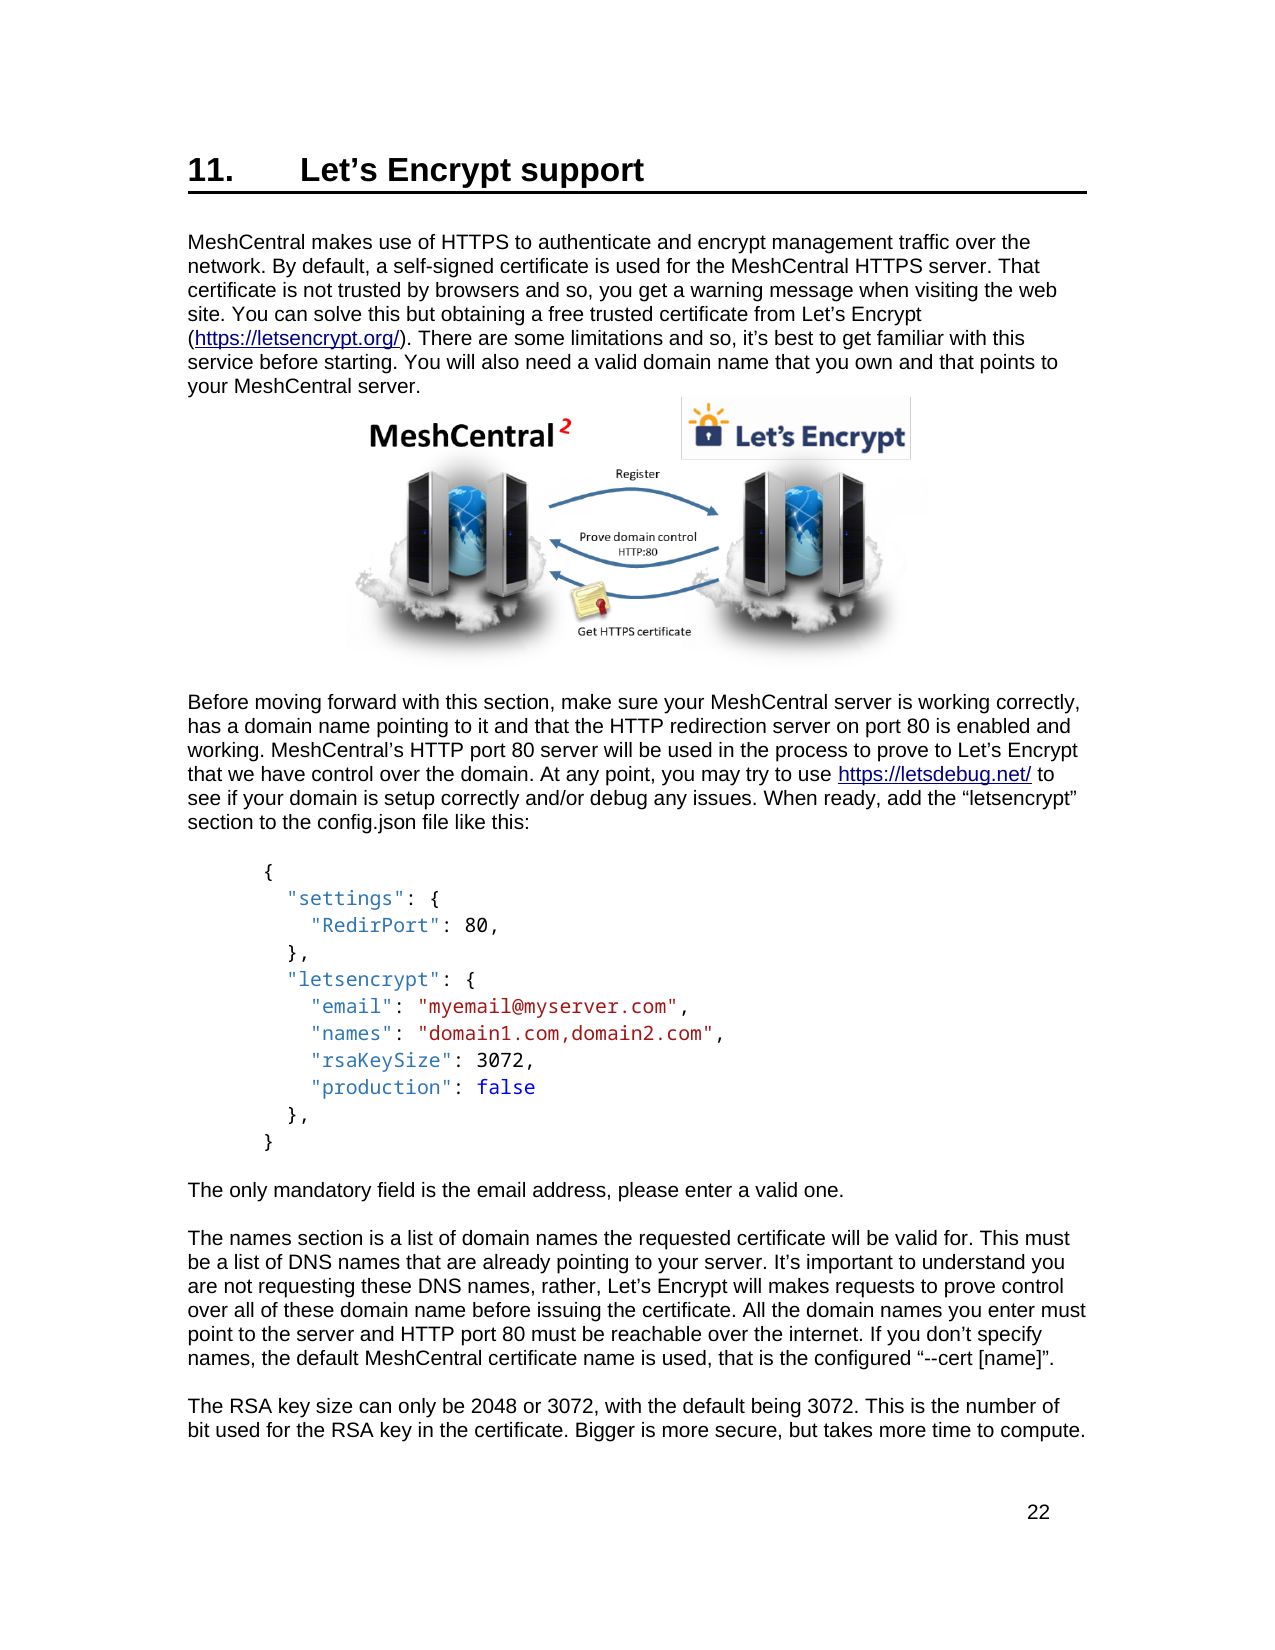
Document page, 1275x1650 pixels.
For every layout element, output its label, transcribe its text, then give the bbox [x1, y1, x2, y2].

text "production": false [262, 1073, 1087, 1100]
text { [262, 857, 1087, 884]
text }, [262, 938, 1087, 965]
text "settings": { [262, 884, 1087, 911]
text } [262, 1127, 1087, 1154]
text The only mandatory field is the email address, please enter a valid one. [187, 1178, 1087, 1202]
text Before moving forward with this section, make sure your MeshCentral server is working correctly, has a domain name pointing to it and that the HTTP redirection server on port 80 is enabled and working. MeshCentral’s HTTP port 80 server will be used in the process to prove to Let’s Encrypt that we have control over the domain. At any point, you may try to use https://letsdebug.net/ to see if your domain is setup correctly and/or debug any issues. When ready, add the “letsencrypt” section to the config.json file like this: [187, 690, 1087, 833]
text }, [262, 1100, 1087, 1127]
subtitle Let’s Encrypt support [187, 150, 1087, 194]
text "letsencrypt": { [262, 965, 1087, 992]
text "rsaKeySize": 3072, [262, 1046, 1087, 1073]
text "names": "domain1.com,domain2.com", [262, 1019, 1087, 1046]
text "email": "myemail@myserver.com", [262, 992, 1087, 1019]
text The RSA key size can only be 2048 or 3072, with the default being 3072. This is the number of bit used for the RSA key in the certificate. Bigger is more secure, but takes more time to compute. [187, 1394, 1087, 1442]
text "RedirPort": 80, [262, 911, 1087, 938]
text MeshCentral makes use of HTTPS to authenticate and encrypt management traffic over the network. By default, a self-signed certificate is used for the MeshCentral HTTPS server. That certificate is not trusted by browsers and so, you get a warning message when visiting the web site. You can solve this but obtaining a free trusted certificate from Let’s Encrypt (https://letsencrypt.org/). There are some limitations and so, it’s best to get familiar with this service before starting. You will also need a valid domain name that you own and that points to your MeshCentral server. [187, 230, 1087, 398]
text The names section is a list of domain names the requested certificate will be valid for. This must be a list of DNS names that are already pointing to your server. It’s important to understand you are not requesting these DNS names, rather, Let’s Encrypt will makes requests to prove control over all of these domain name before issuing the certificate. All the domain names you enter must point to the server and HTTP port 80 must be reachable over the internet. If you don’t specify names, the default MeshCentral certificate name is used, that is the configured “--cert [name]”. [187, 1226, 1087, 1370]
